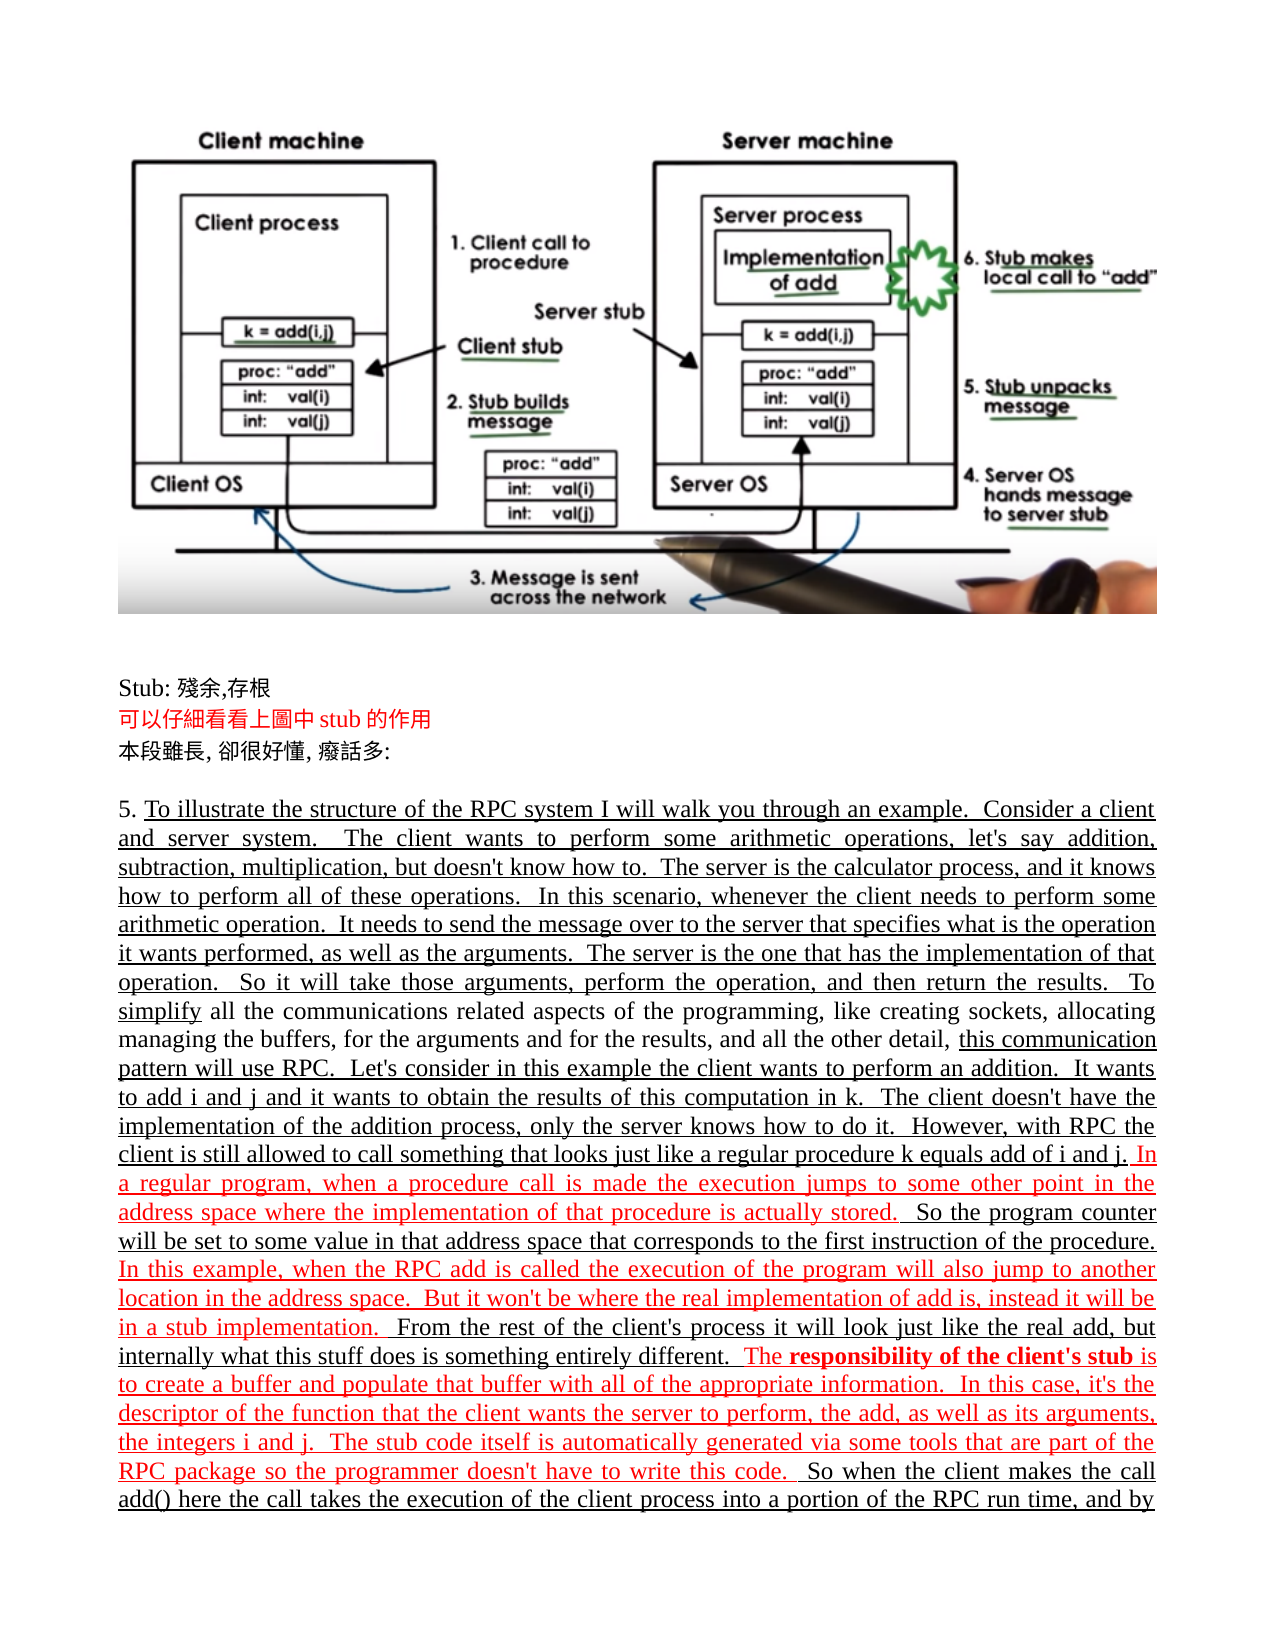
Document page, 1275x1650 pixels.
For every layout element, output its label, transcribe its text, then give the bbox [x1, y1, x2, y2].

text Stub: 殘余,存根 [118, 671, 1157, 702]
picture [118, 118, 1157, 614]
text implementation of the addition process, only the server knows how to do it. However, with RPC the client is still allowed to call something that looks just like a regular procedure k equals add of i and j. In a regular program, when a procedure call is made the execution jumps to some other point in the address space where the implementation of that procedure is actually stored. So the program counter [118, 1108, 1157, 1222]
text subtraction, multiplication, but doesn't know how to. The server is the calculator process, and it knows how to perform all of these operations. In this scenario, whenever the client needs to perform some [118, 850, 1157, 906]
text arithmetic operation. It needs to send the message over to the server that specifies what is the operation it wants performed, as well as the arguments. The server is the one that has the implementation of that operation. So it will take those arguments, perform the operation, and then return the results. To simplify all the communications related aspects of the programming, like creating sockets, allocating managing the buffers, for the arguments and for the results, and all the other detail, this communication pattern will use RPC. Let's consider in this example the client wants to perform an addition. It wants to add i and j and it wants to obtain the results of this computation in k. The client doesn't have the [118, 907, 1157, 1107]
text In this example, when the RPC add is called the execution of the program will also jump to another [118, 1252, 1157, 1279]
text will be set to some value in that address space that corresponds to the first instruction of the procedure. [118, 1223, 1157, 1251]
text 可以仔細看看上圖中stub的作用 [118, 702, 1157, 734]
text the integers i and j. The stub code itself is automatically generated via some tools that are part of the RPC package so the programmer doesn't have to write this code. So when the client makes the call add() here the call takes the execution of the client process into a portion of the RPC run time, and by [118, 1425, 1157, 1513]
text to create a buffer and populate that buffer with all of the appropriate information. In this case, it's the descriptor of the function that the client wants the server to perform, the add, as well as its arguments, [118, 1367, 1157, 1423]
text 5. To illustrate the structure of the RPC system I will walk you through an example. Consider a client and server system. The client wants to perform some arithmetic operations, let's say addition, [118, 794, 1157, 848]
text 本段雖長, 卻很好懂, 癈話多: [118, 734, 1157, 766]
text location in the address space. But it won't be where the real implementation of add is, instead it will be in a stub implementation. From the rest of the client's process it will look just like the real add, but internally what this stuff does is something entirely different. The responsibility of the client's stub is [118, 1281, 1157, 1366]
